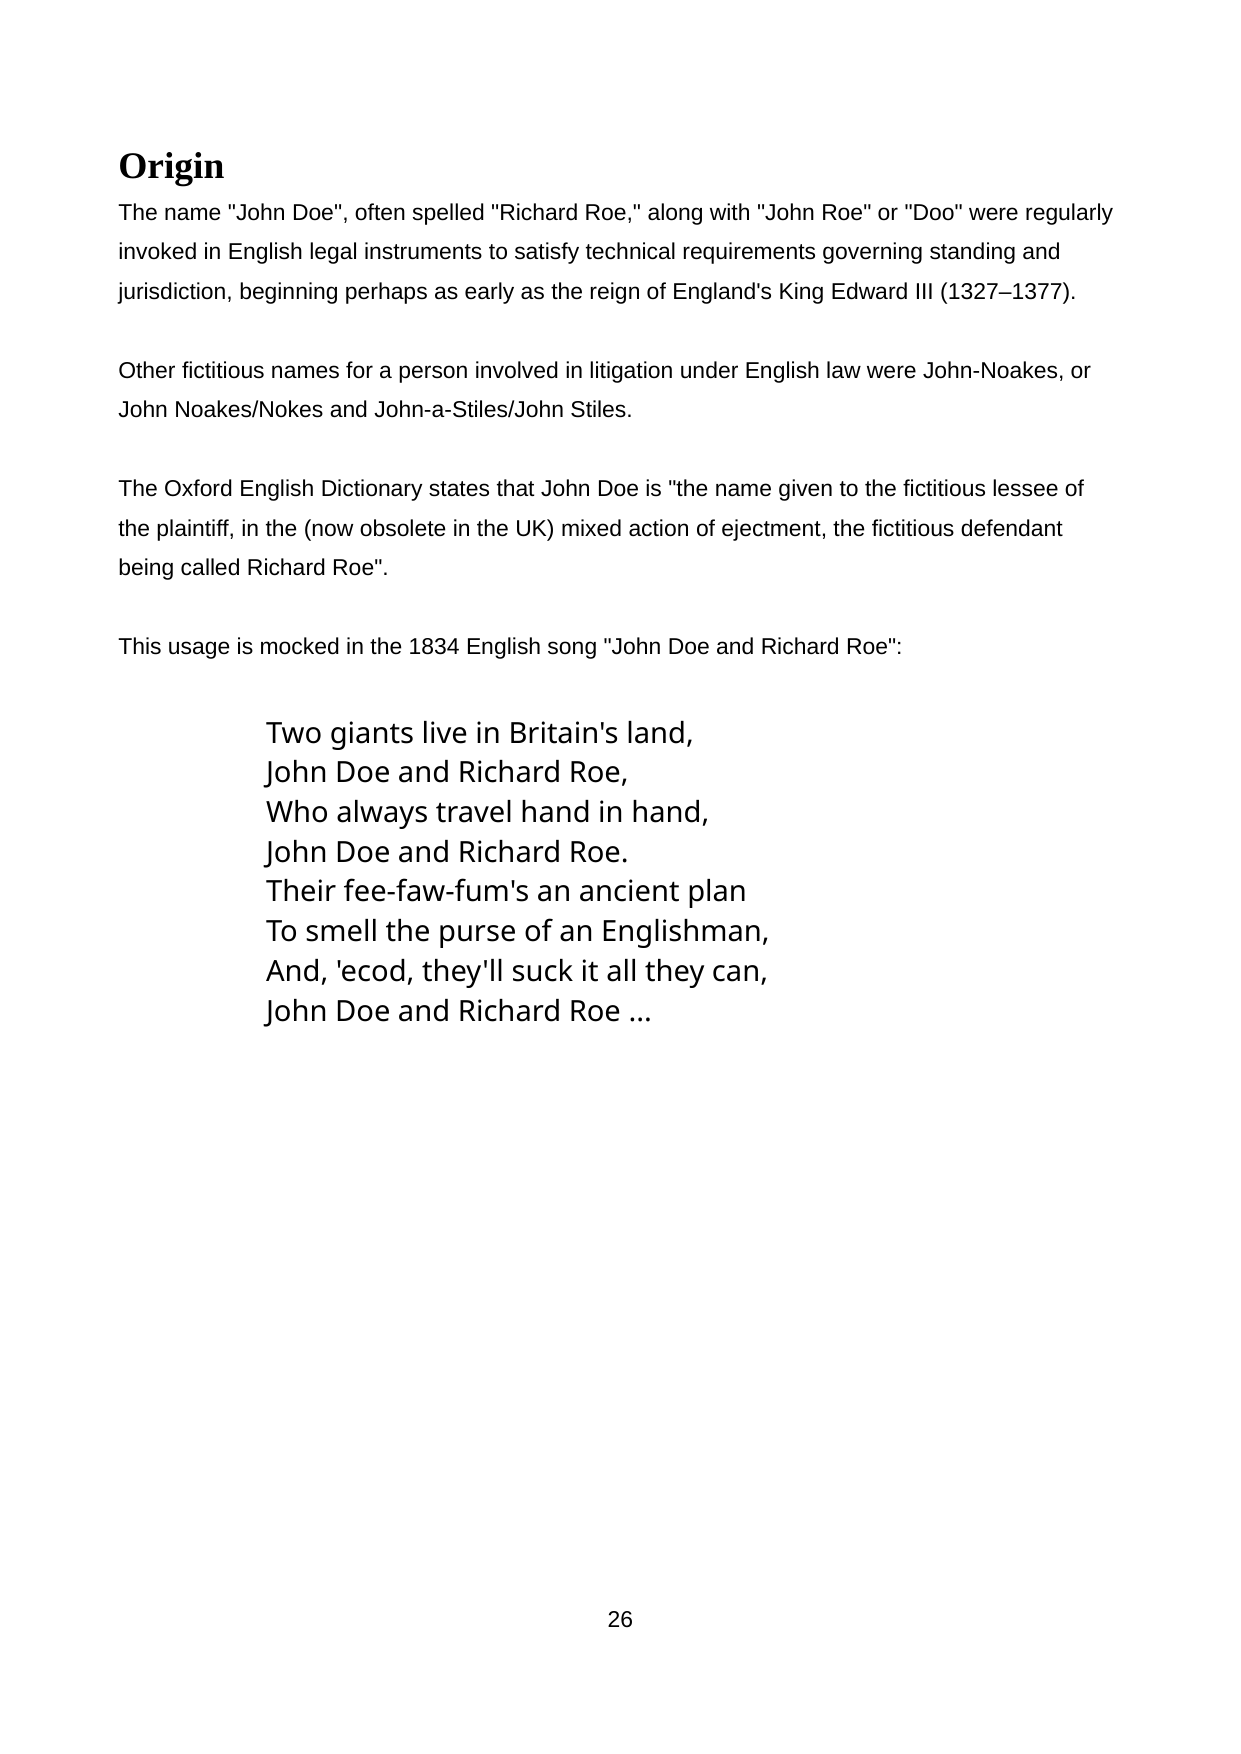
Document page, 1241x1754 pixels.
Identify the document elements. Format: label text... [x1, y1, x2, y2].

text Their fee-faw-fum's an ancient plan [266, 871, 1122, 910]
text This usage is mocked in the 1834 English song "John Doe and Richard Roe": [118, 633, 1122, 659]
text John Doe and Richard Roe. [266, 831, 1122, 871]
text John Doe and Richard Roe ... [266, 990, 1122, 1029]
text The Oxford English Dictionary states that John Doe is "the name given to the fictitious lessee of the plaintiff, in the (now obsolete in the UK) mixed action of ejectment, the fictitious defendant being called Richard Roe". [118, 475, 1122, 580]
text To smell the purse of an Englishman, [266, 910, 1122, 950]
text Two giants live in Britain's land, [266, 712, 1122, 752]
text Who always travel hand in hand, [266, 791, 1122, 831]
text John Doe and Richard Roe, [266, 752, 1122, 791]
subtitle Origin [118, 143, 1122, 186]
text The name "John Doe", often spelled "Richard Roe," along with "John Roe" or "Doo" were regularly invoked in English legal instruments to satisfy technical requirements governing standing and jurisdiction, beginning perhaps as early as the reign of England's King Edward III (1327–1377). [118, 199, 1122, 304]
text And, 'ecod, they'll suck it all they can, [266, 950, 1122, 990]
text Other fictitious names for a person involved in litigation under English law were John-Noakes, or John Noakes/Nokes and John-a-Stiles/John Stiles. [118, 357, 1122, 422]
